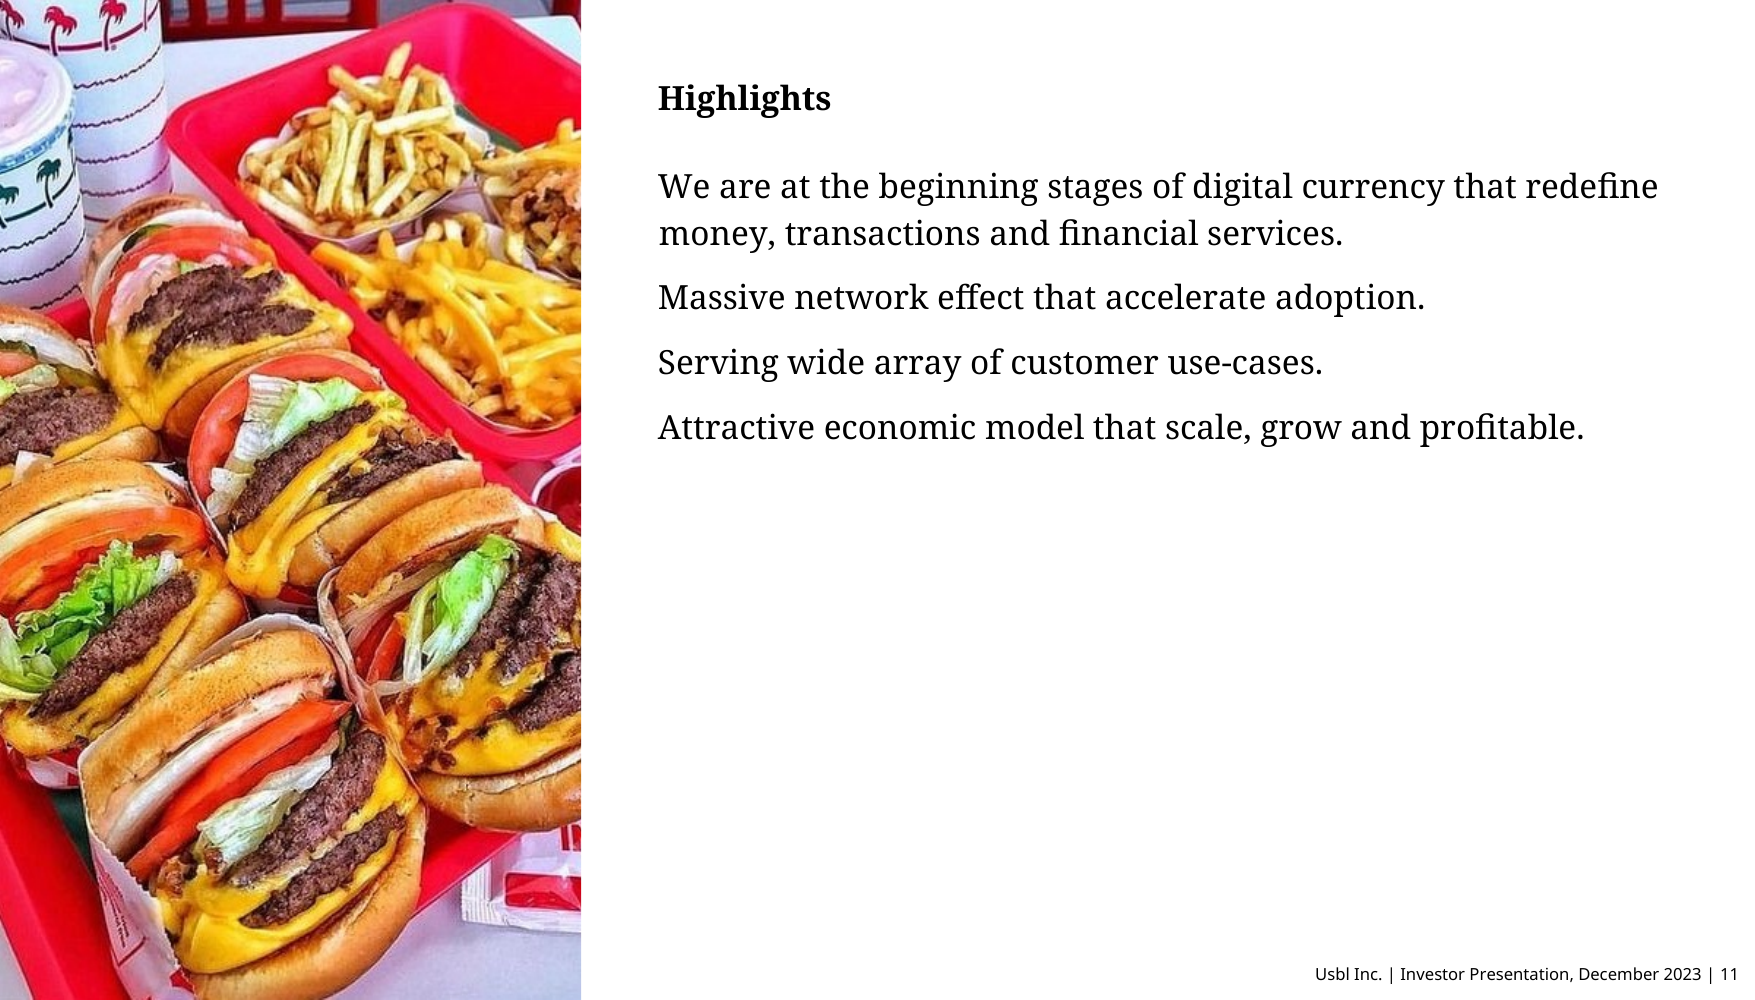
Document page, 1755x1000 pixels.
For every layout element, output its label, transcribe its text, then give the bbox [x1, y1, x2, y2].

text Serving wide array of customer use-cases. [658, 339, 1730, 384]
text We are at the beginning stages of digital currency that redefine money, transactions and financial services. [658, 163, 1730, 255]
picture [0, 0, 582, 1000]
text Massive network effect that accelerate adoption. [658, 274, 1730, 319]
text Highlights [658, 75, 1730, 120]
text Attractive economic model that scale, grow and profitable. [658, 403, 1730, 449]
